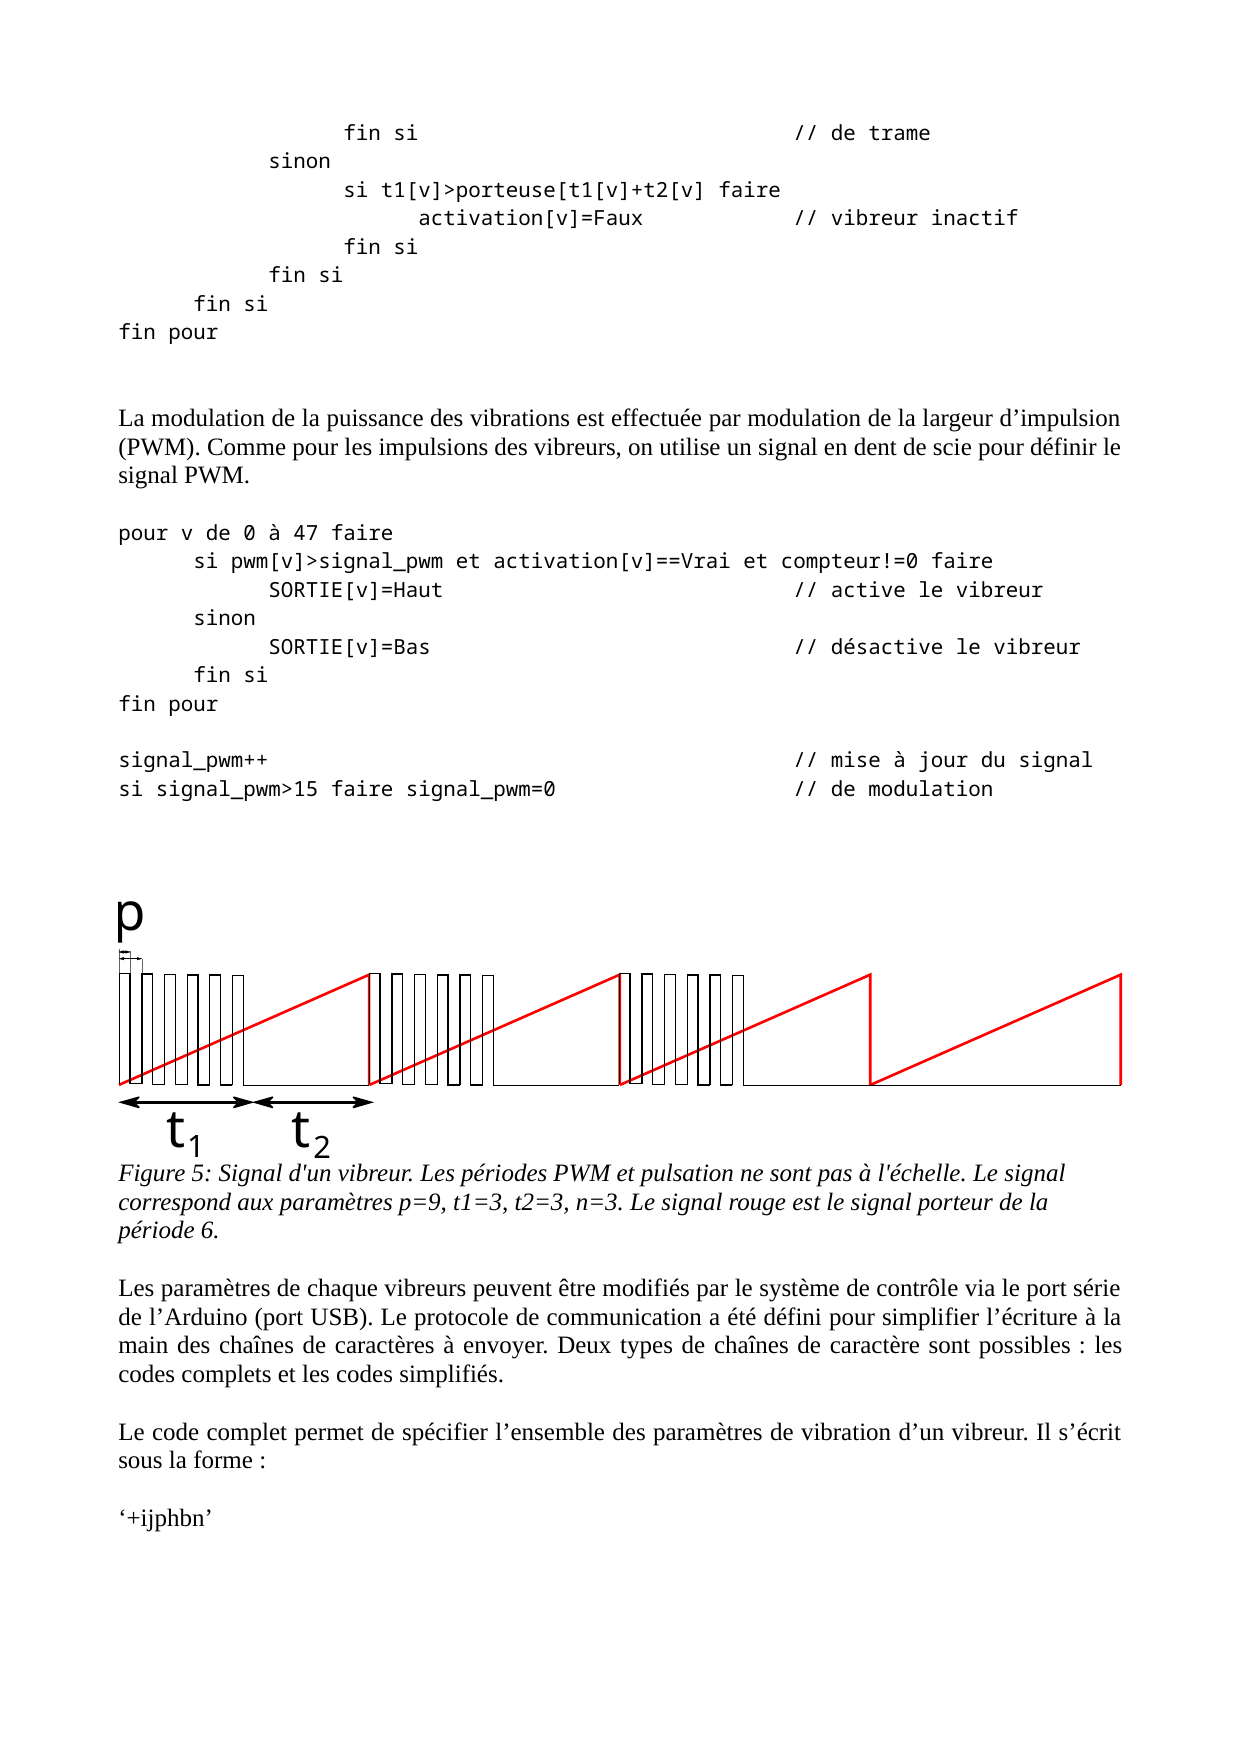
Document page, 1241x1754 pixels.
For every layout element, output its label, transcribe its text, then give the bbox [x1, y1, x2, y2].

text fin pour [118, 689, 1122, 717]
text fin pour [118, 317, 1122, 346]
text SORTIE[v]=Haut // active le vibreur [118, 575, 1122, 603]
text Figure 5: Signal d'un vibreur. Les périodes PWM et pulsation ne sont pas à l'échelle. Le signal correspond aux paramètres p=9, t1=3, t2=3, n=3. Le signal rouge est le signal porteur de la période 6. [494, 978, 618, 1085]
text fin si [118, 260, 1122, 289]
text La modulation de la puissance des vibrations est effectuée par modulation de la largeur d’impulsion (PWM). Comme pour les impulsions des vibreurs, on utilise un signal en dent de scie pour définir le signal PWM. [118, 403, 1122, 489]
text pour v de 0 à 47 faire [118, 518, 1122, 547]
text Les paramètres de chaque vibreurs peuvent être modifiés par le système de contrôle via le port série de l’Arduino (port USB). Le protocole de communication a été défini pour simplifier l’écriture à la main des chaînes de caractères à envoyer. Deux types de chaînes de caractère sont possibles : les codes complets et les codes simplifiés. [118, 1273, 1122, 1388]
text ‘+ijphbn’ [118, 1503, 1122, 1532]
text activation[v]=Faux // vibreur inactif [118, 203, 1122, 232]
text signal_pwm++ // mise à jour du signal [118, 746, 1122, 774]
text sinon [118, 603, 1122, 632]
text fin si // de trame [118, 118, 1122, 147]
text fin si [118, 232, 1122, 260]
text Figure 5: Signal d'un vibreur. Les périodes PWM et pulsation ne sont pas à l'échelle. Le signal correspond aux paramètres p=9, t1=3, t2=3, n=3. Le signal rouge est le signal porteur de la période 6. [744, 978, 868, 1085]
text Figure 5: Signal d'un vibreur. Les périodes PWM et pulsation ne sont pas à l'échelle. Le signal correspond aux paramètres p=9, t1=3, t2=3, n=3. Le signal rouge est le signal porteur de la période 6. [118, 1033, 1122, 1244]
text Figure 5: Signal d'un vibreur. Les périodes PWM et pulsation ne sont pas à l'échelle. Le signal correspond aux paramètres p=9, t1=3, t2=3, n=3. Le signal rouge est le signal porteur de la période 6. [118, 901, 1122, 1082]
text Figure 5: Signal d'un vibreur. Les périodes PWM et pulsation ne sont pas à l'échelle. Le signal correspond aux paramètres p=9, t1=3, t2=3, n=3. Le signal rouge est le signal porteur de la période 6. [244, 978, 367, 1085]
text fin si [118, 660, 1122, 689]
text si pwm[v]>signal_pwm et activation[v]==Vrai et compteur!=0 faire [118, 547, 1122, 575]
text fin si [118, 289, 1122, 317]
text Le code complet permet de spécifier l’ensemble des paramètres de vibration d’un vibreur. Il s’écrit sous la forme : [118, 1417, 1122, 1474]
text sinon [118, 147, 1122, 175]
text si signal_pwm>15 faire signal_pwm=0 // de modulation [118, 774, 1122, 802]
text Figure 5: Signal d'un vibreur. Les périodes PWM et pulsation ne sont pas à l'échelle. Le signal correspond aux paramètres p=9, t1=3, t2=3, n=3. Le signal rouge est le signal porteur de la période 6. [876, 978, 1119, 1085]
text si t1[v]>porteuse[t1[v]+t2[v] faire [118, 175, 1122, 203]
text SORTIE[v]=Bas // désactive le vibreur [118, 632, 1122, 660]
